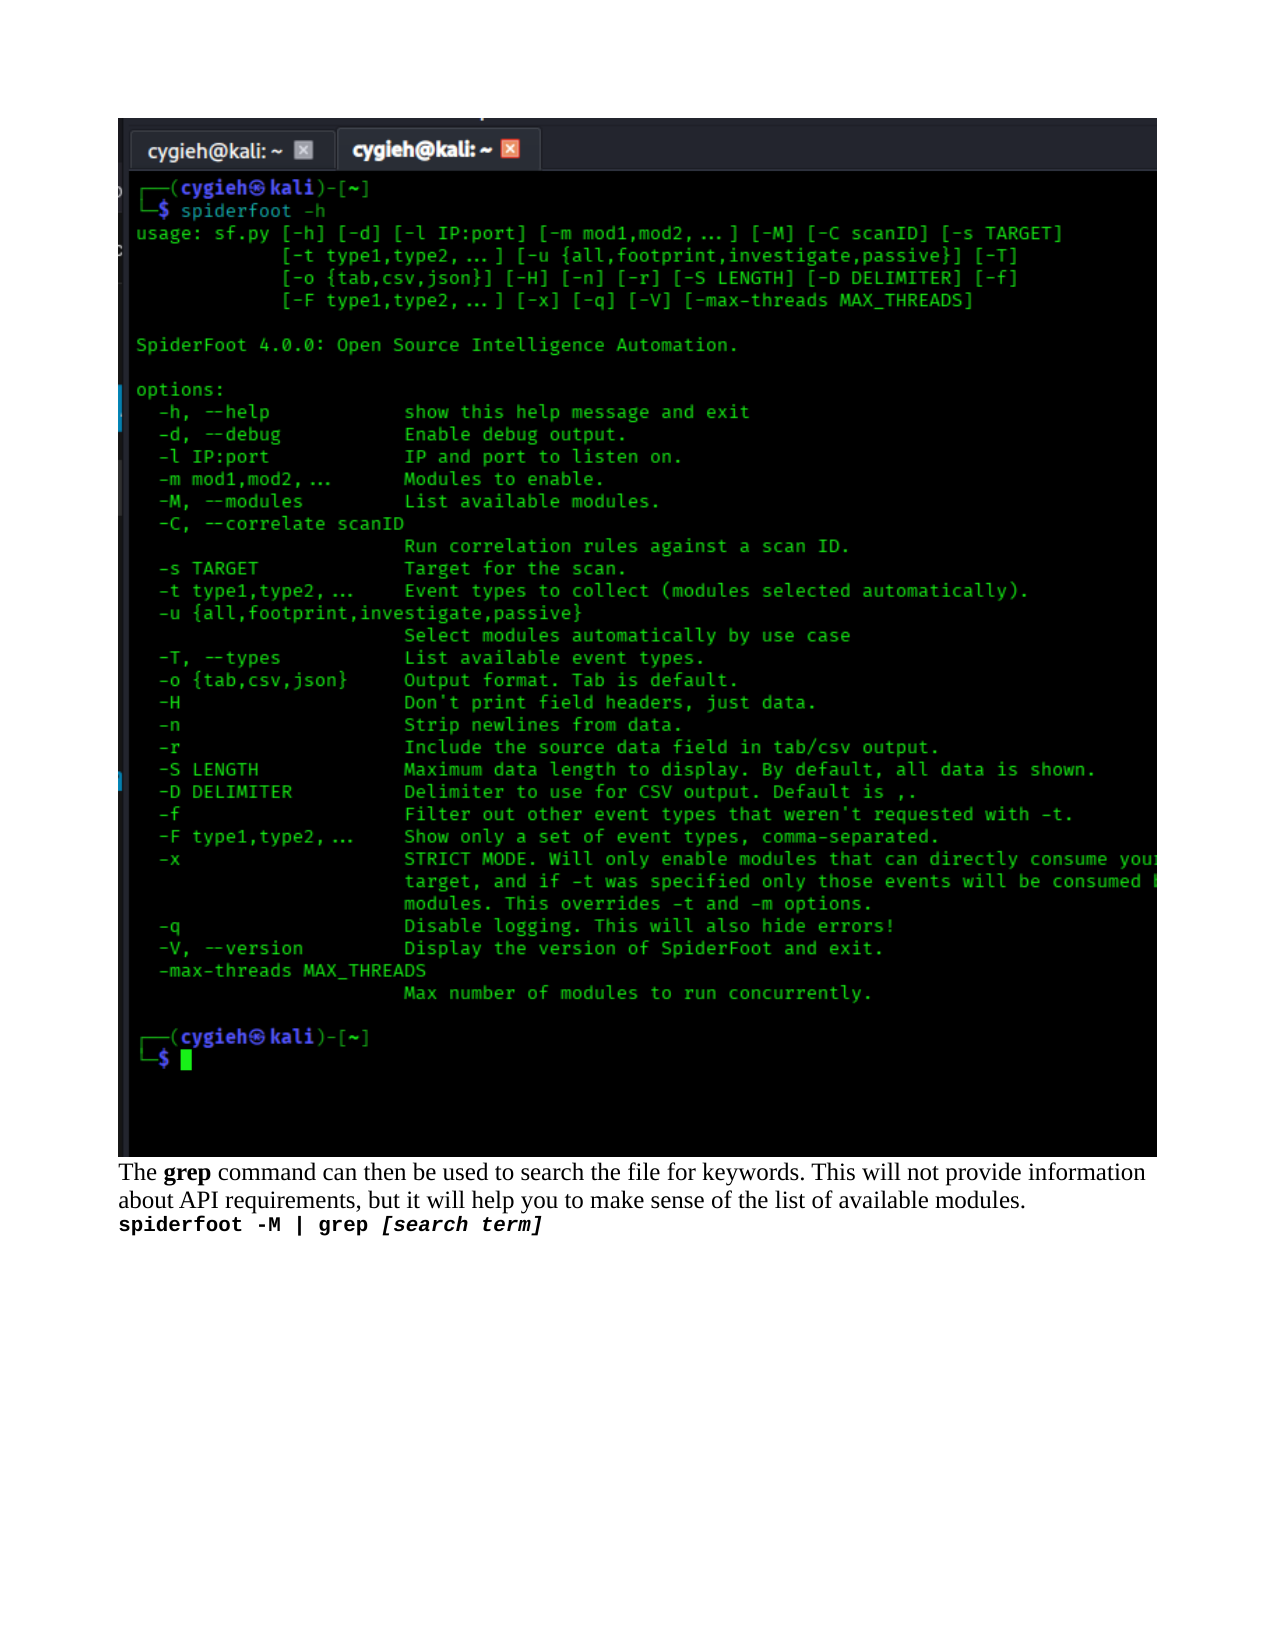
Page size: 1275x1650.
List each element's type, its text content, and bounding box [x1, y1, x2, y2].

text The grep command can then be used to search the file for keywords. This will not provide information about API requirements, but it will help you to make sense of the list of available modules. [118, 1157, 1157, 1214]
text spiderfoot -M | grep [search term] [118, 1214, 1157, 1238]
picture [118, 118, 1157, 1157]
